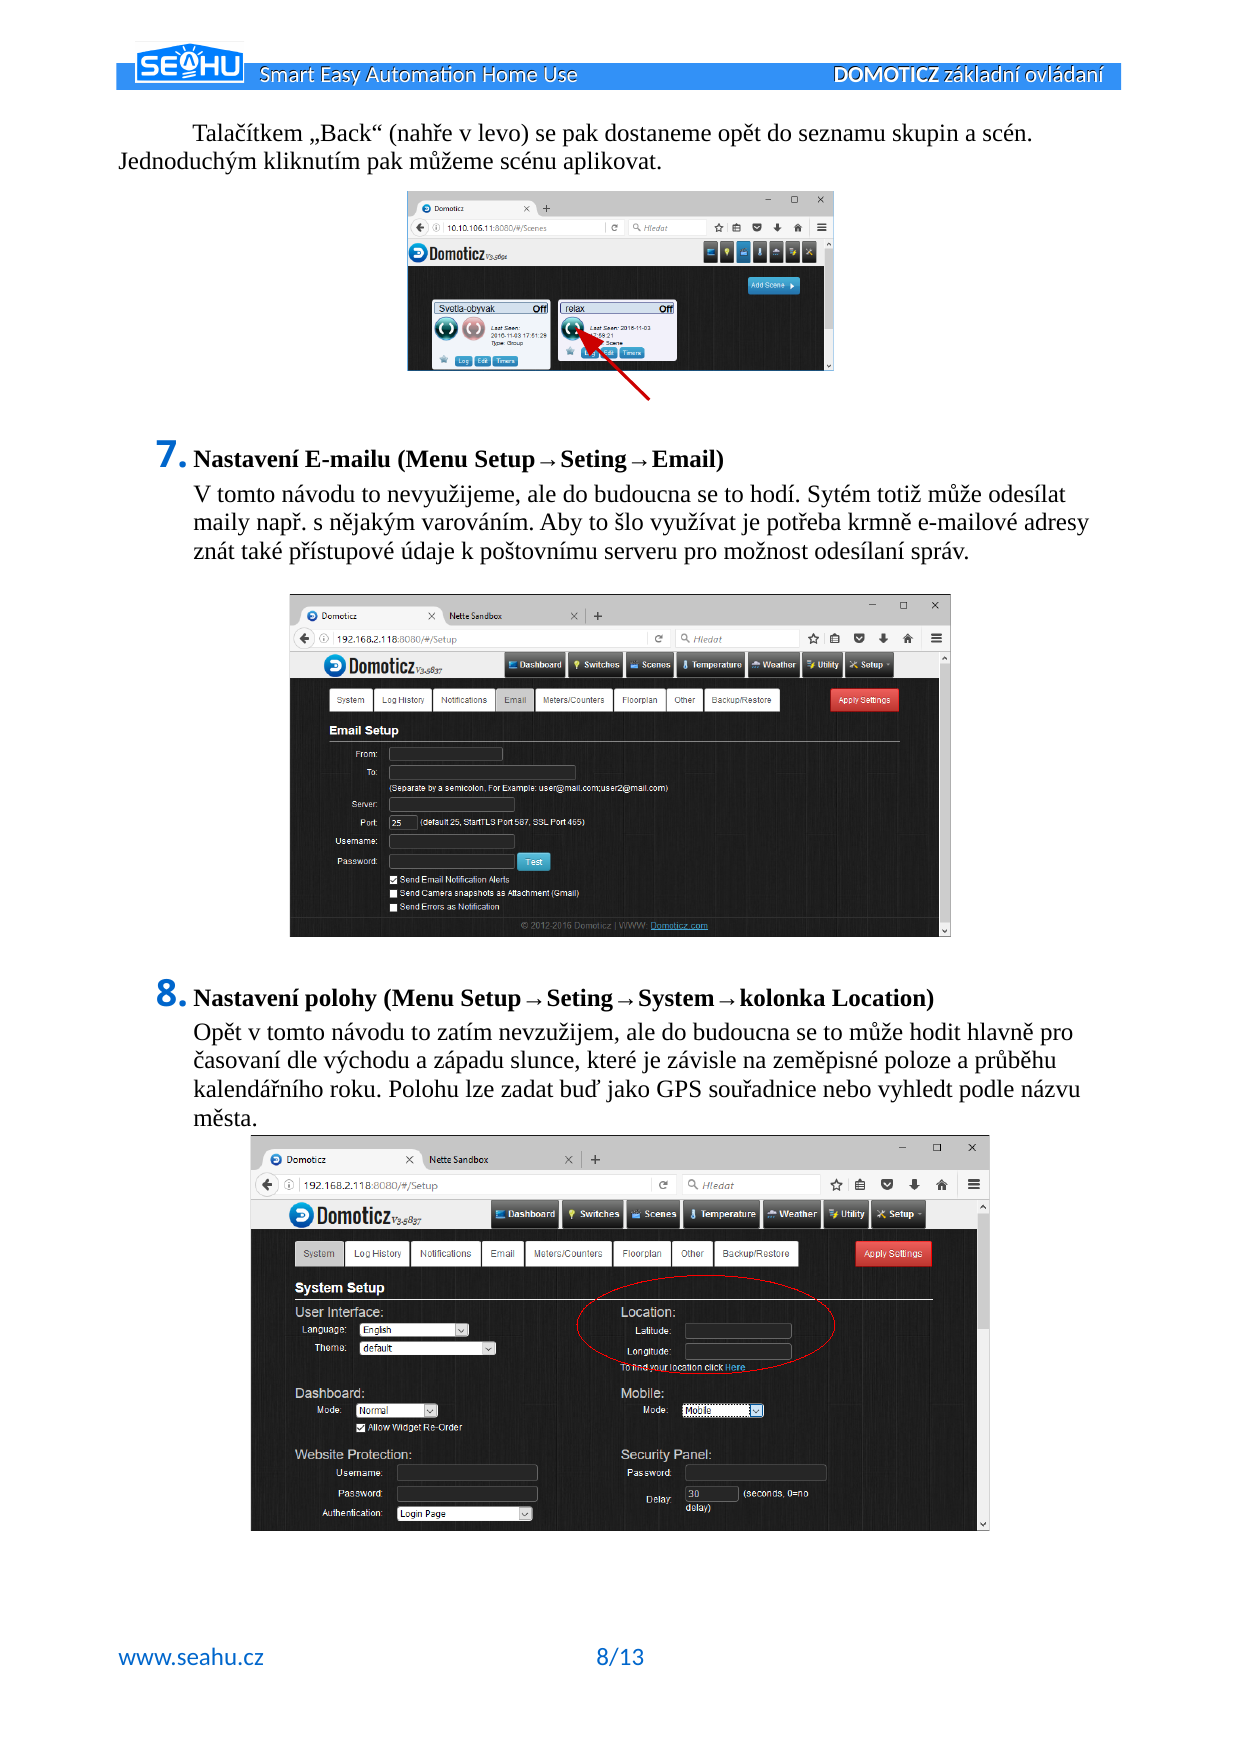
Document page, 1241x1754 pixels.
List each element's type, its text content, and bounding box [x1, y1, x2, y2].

list Nastavení E-mailu (Menu Setup→Seting→Email) V tomto návodu to nevyužijeme, ale do budoucna se to hodí. Sytém totiž může odesílat maily např. s nějakým varováním. Aby to šlo využívat je potřeba krmně e-mailové adresy znát také přístupové údaje k poštovnímu serveru pro možnost odesílaní správ. [156, 428, 1122, 565]
picture [289, 594, 951, 937]
picture [250, 1135, 990, 1531]
picture [135, 41, 245, 83]
picture [407, 191, 834, 371]
list Nastavení polohy (Menu Setup→Seting→System→kolonka Location) Opět v tomto návodu to zatím nevzužijem, ale do budoucna se to může hodit hlavně pro časovaní dle východu a západu slunce, které je závisle na zeměpisné poloze a průběhu kalendářního roku. Polohu lze zadat buď jako GPS souřadnice nebo vyhledt podle názvu města. [156, 966, 1122, 1588]
text Talačítkem „Back“ (nahře v levo) se pak dostaneme opět do seznamu skupin a scén. Jednoduchým kliknutím pak můžeme scénu aplikovat. [118, 118, 1122, 428]
